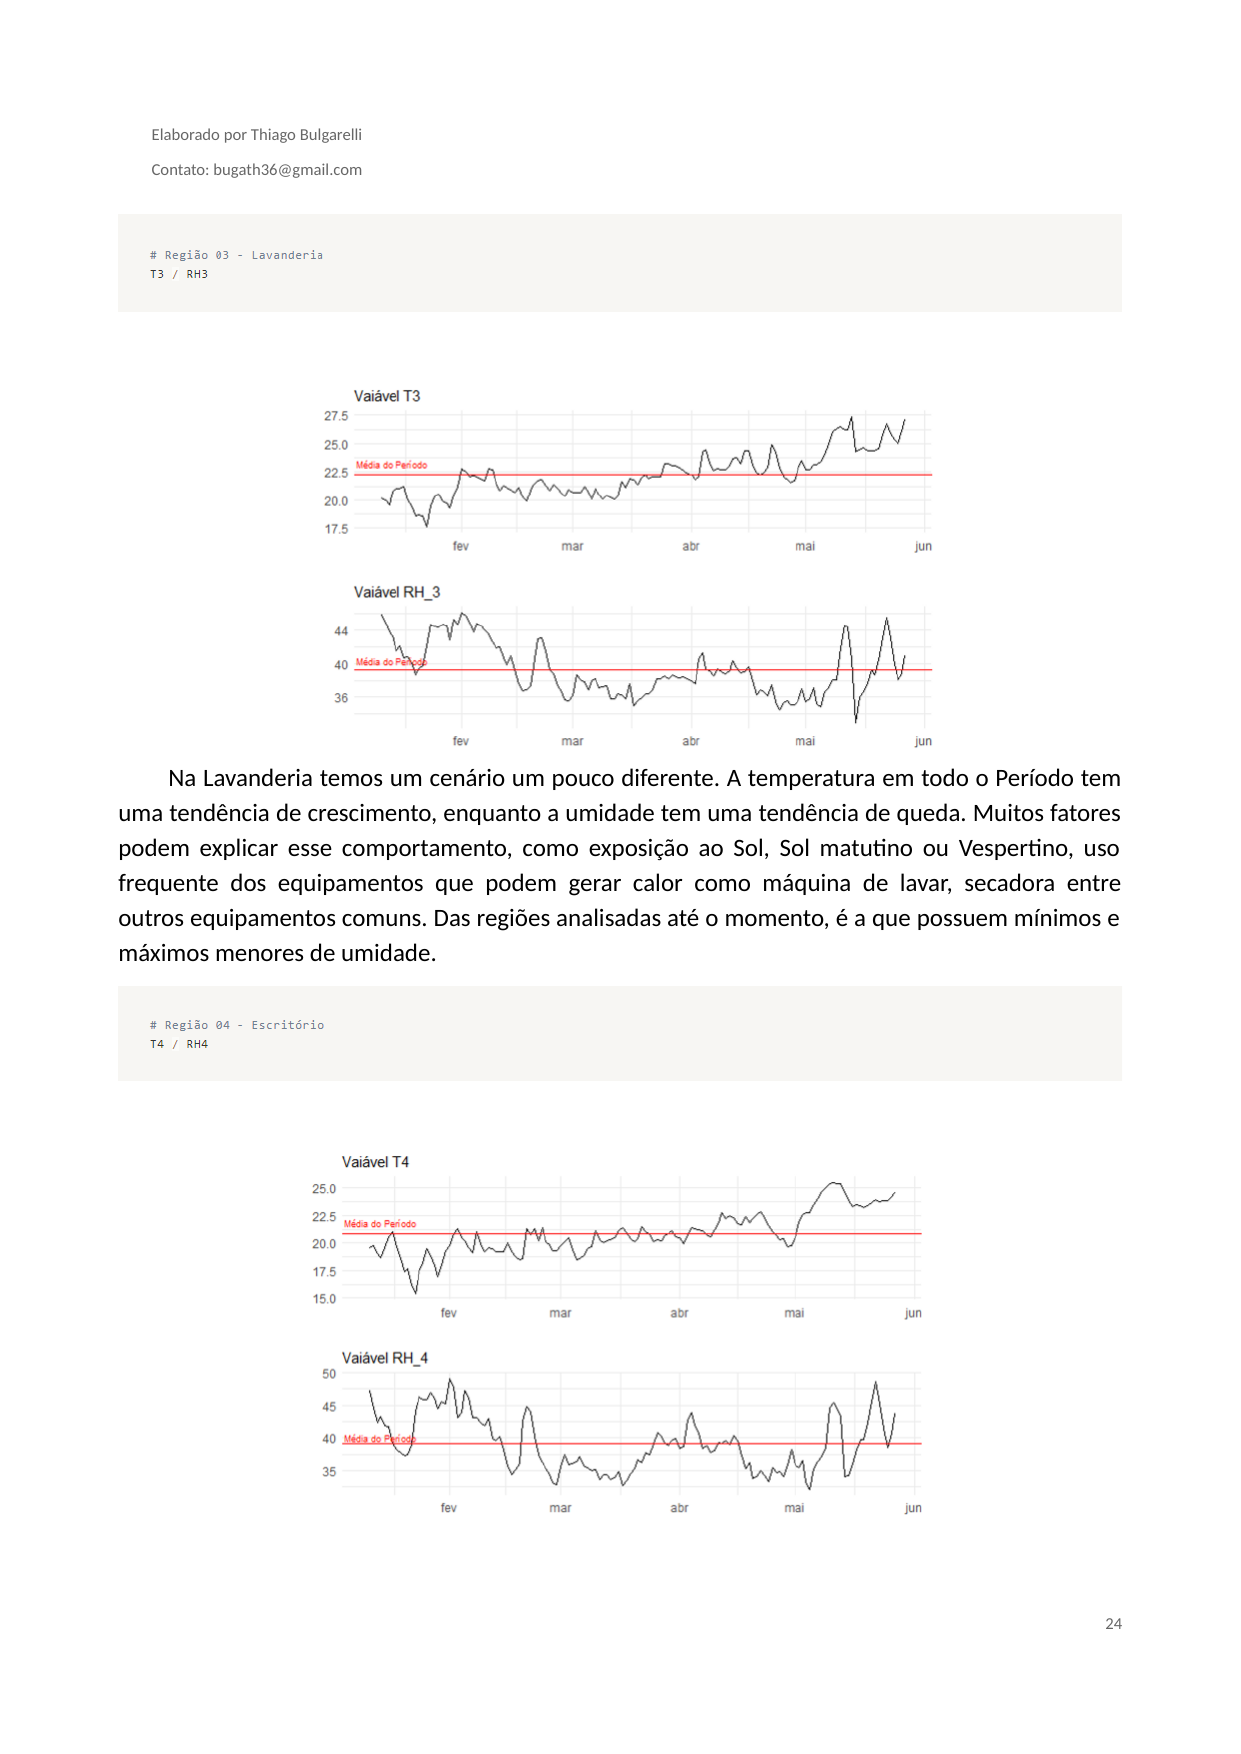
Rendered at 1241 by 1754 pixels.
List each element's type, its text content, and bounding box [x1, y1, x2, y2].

picture [293, 1134, 948, 1516]
picture [295, 365, 946, 750]
picture [118, 986, 1123, 1081]
text Na Lavanderia temos um cenário um pouco diferente. A temperatura em todo o Período tem uma tendência de crescimento, enquanto a umidade tem uma tendência de queda. Muitos fatores podem explicar esse comportamento, como exposição ao Sol, Sol matutino ou Vespertino, uso frequente dos equipamentos que podem gerar calor como máquina de lavar, secadora entre outros equipamentos comuns. Das regiões analisadas até o momento, é a que possuem mínimos e máximos menores de umidade. [118, 762, 1122, 968]
picture [118, 214, 1123, 312]
